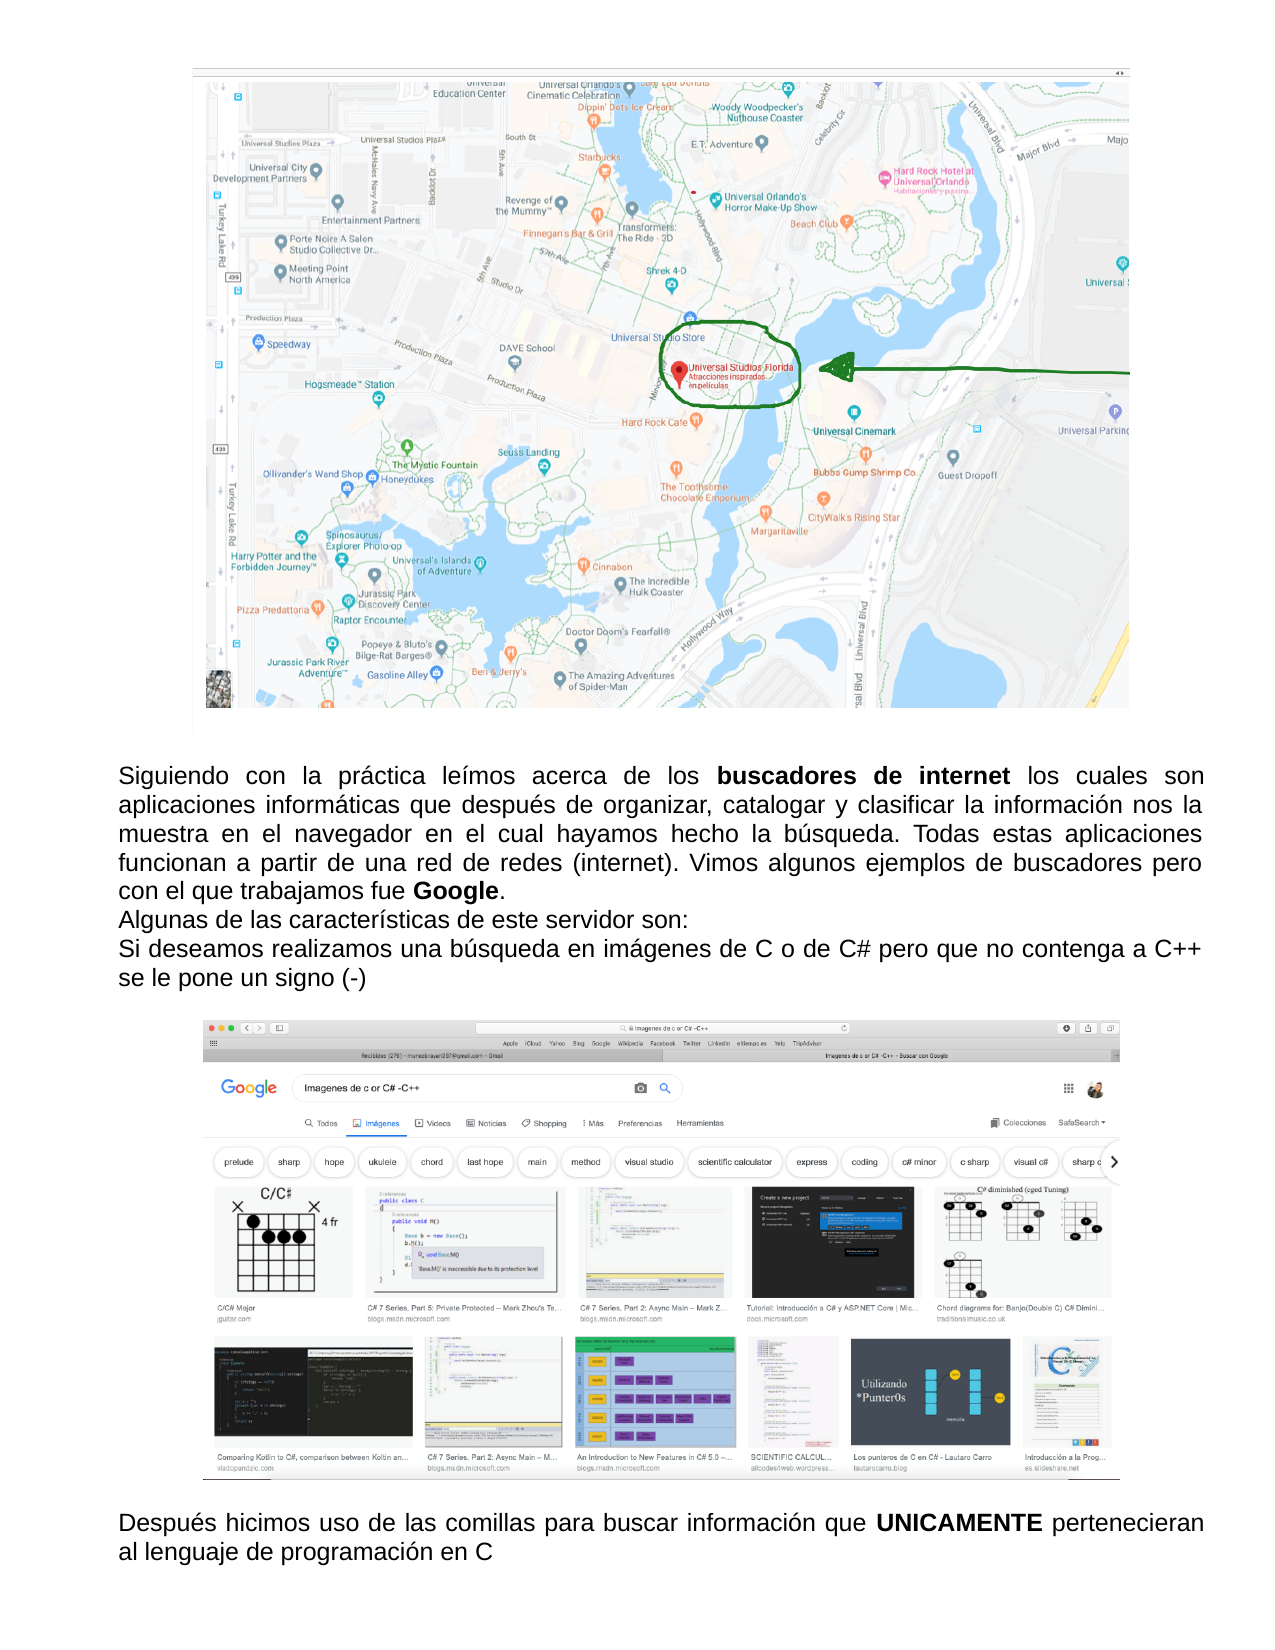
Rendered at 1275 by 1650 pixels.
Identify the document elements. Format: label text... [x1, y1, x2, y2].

text Si deseamos realizamos una búsqueda en imágenes de C o de C# pero que no contenga a C++ se le pone un signo (-) [118, 934, 1205, 991]
text Siguiendo con la práctica leímos acerca de los buscadores de internet los cuales son aplicaciones informáticas que después de organizar, catalogar y clasificar la información nos la muestra en el navegador en el cual hayamos hecho la búsqueda. Todas estas aplicaciones funcionan a partir de una red de redes (internet). Vimos algunos ejemplos de buscadores pero con el que trabajamos fue Google. [118, 761, 1205, 905]
text Algunas de las características de este servidor son: [118, 905, 1205, 934]
text Después hicimos uso de las comillas para buscar información que UNICAMENTE pertenecieran al lenguaje de programación en C [118, 1508, 1205, 1566]
